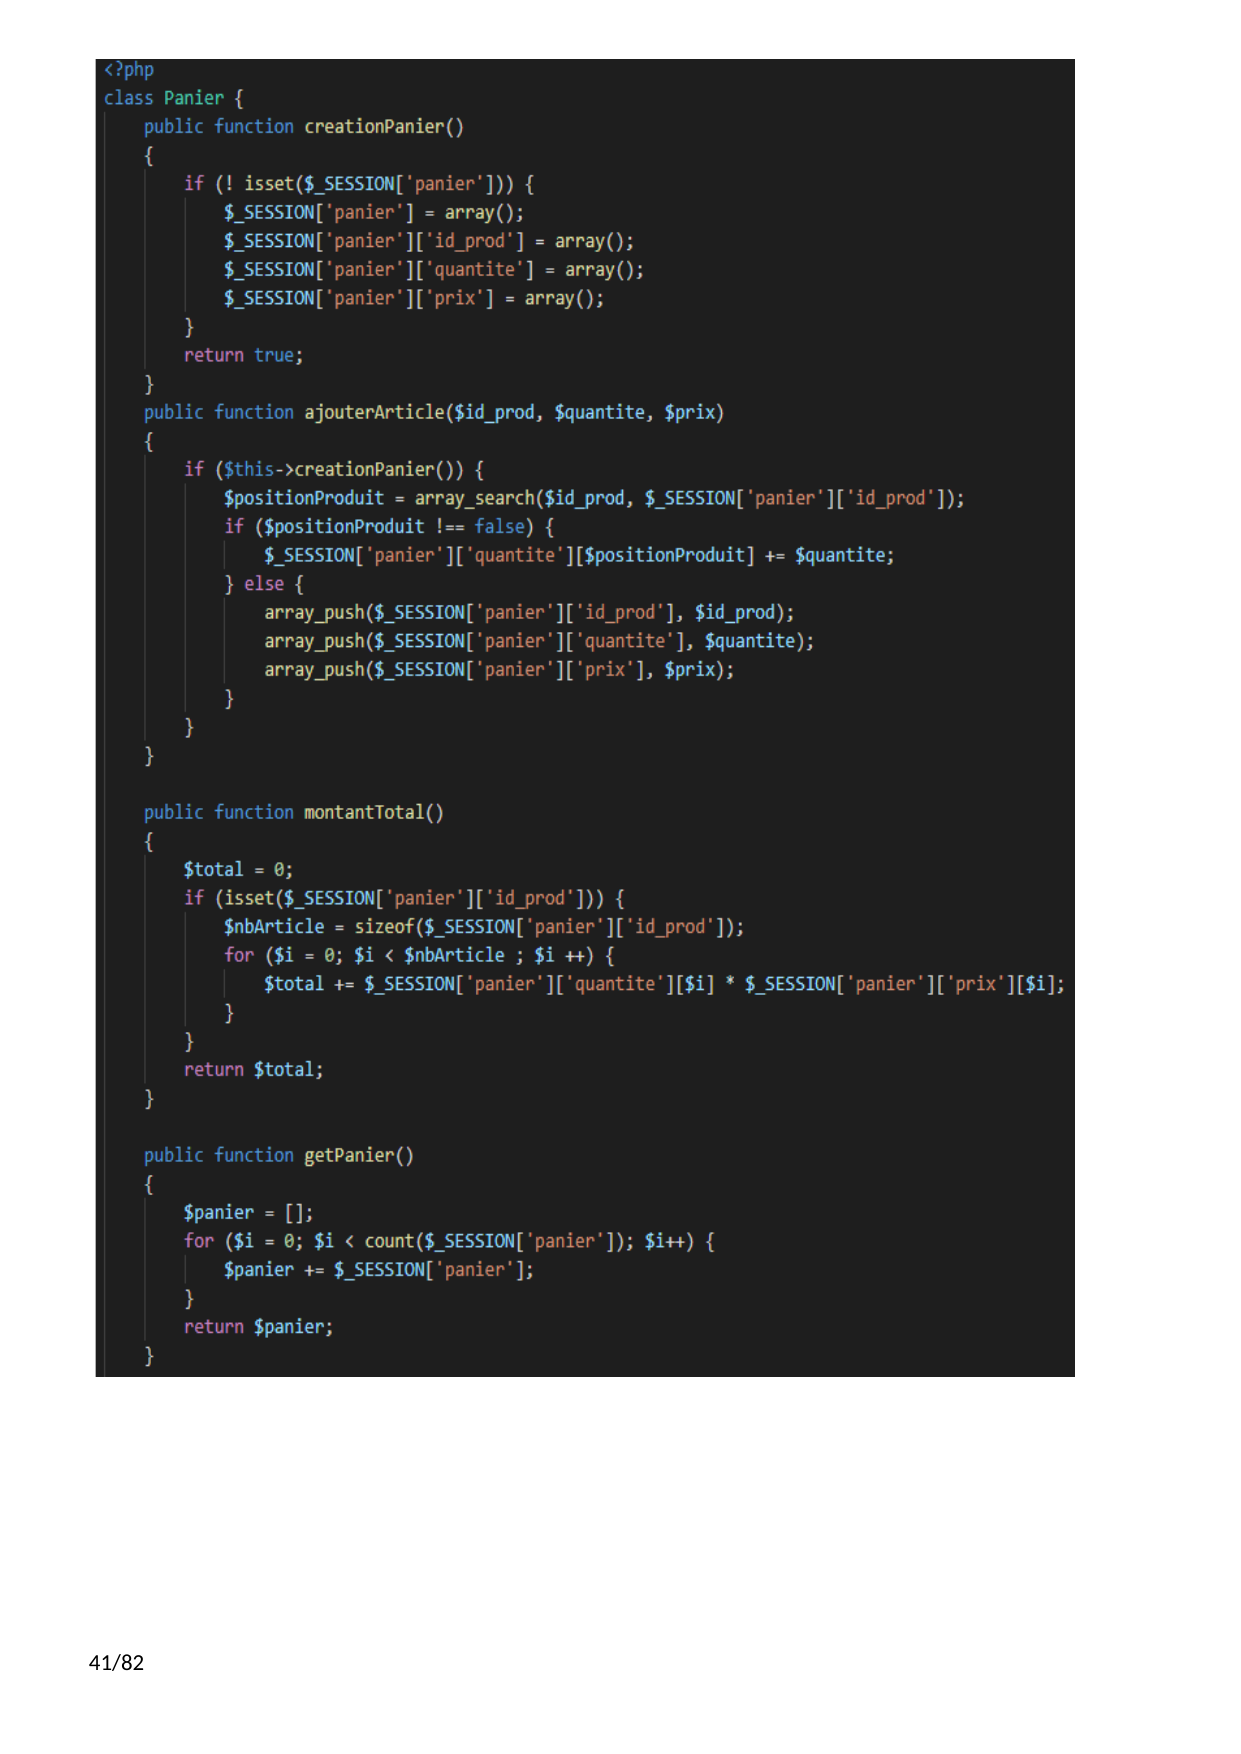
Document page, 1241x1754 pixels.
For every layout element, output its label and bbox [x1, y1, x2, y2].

picture [95, 59, 1075, 1377]
